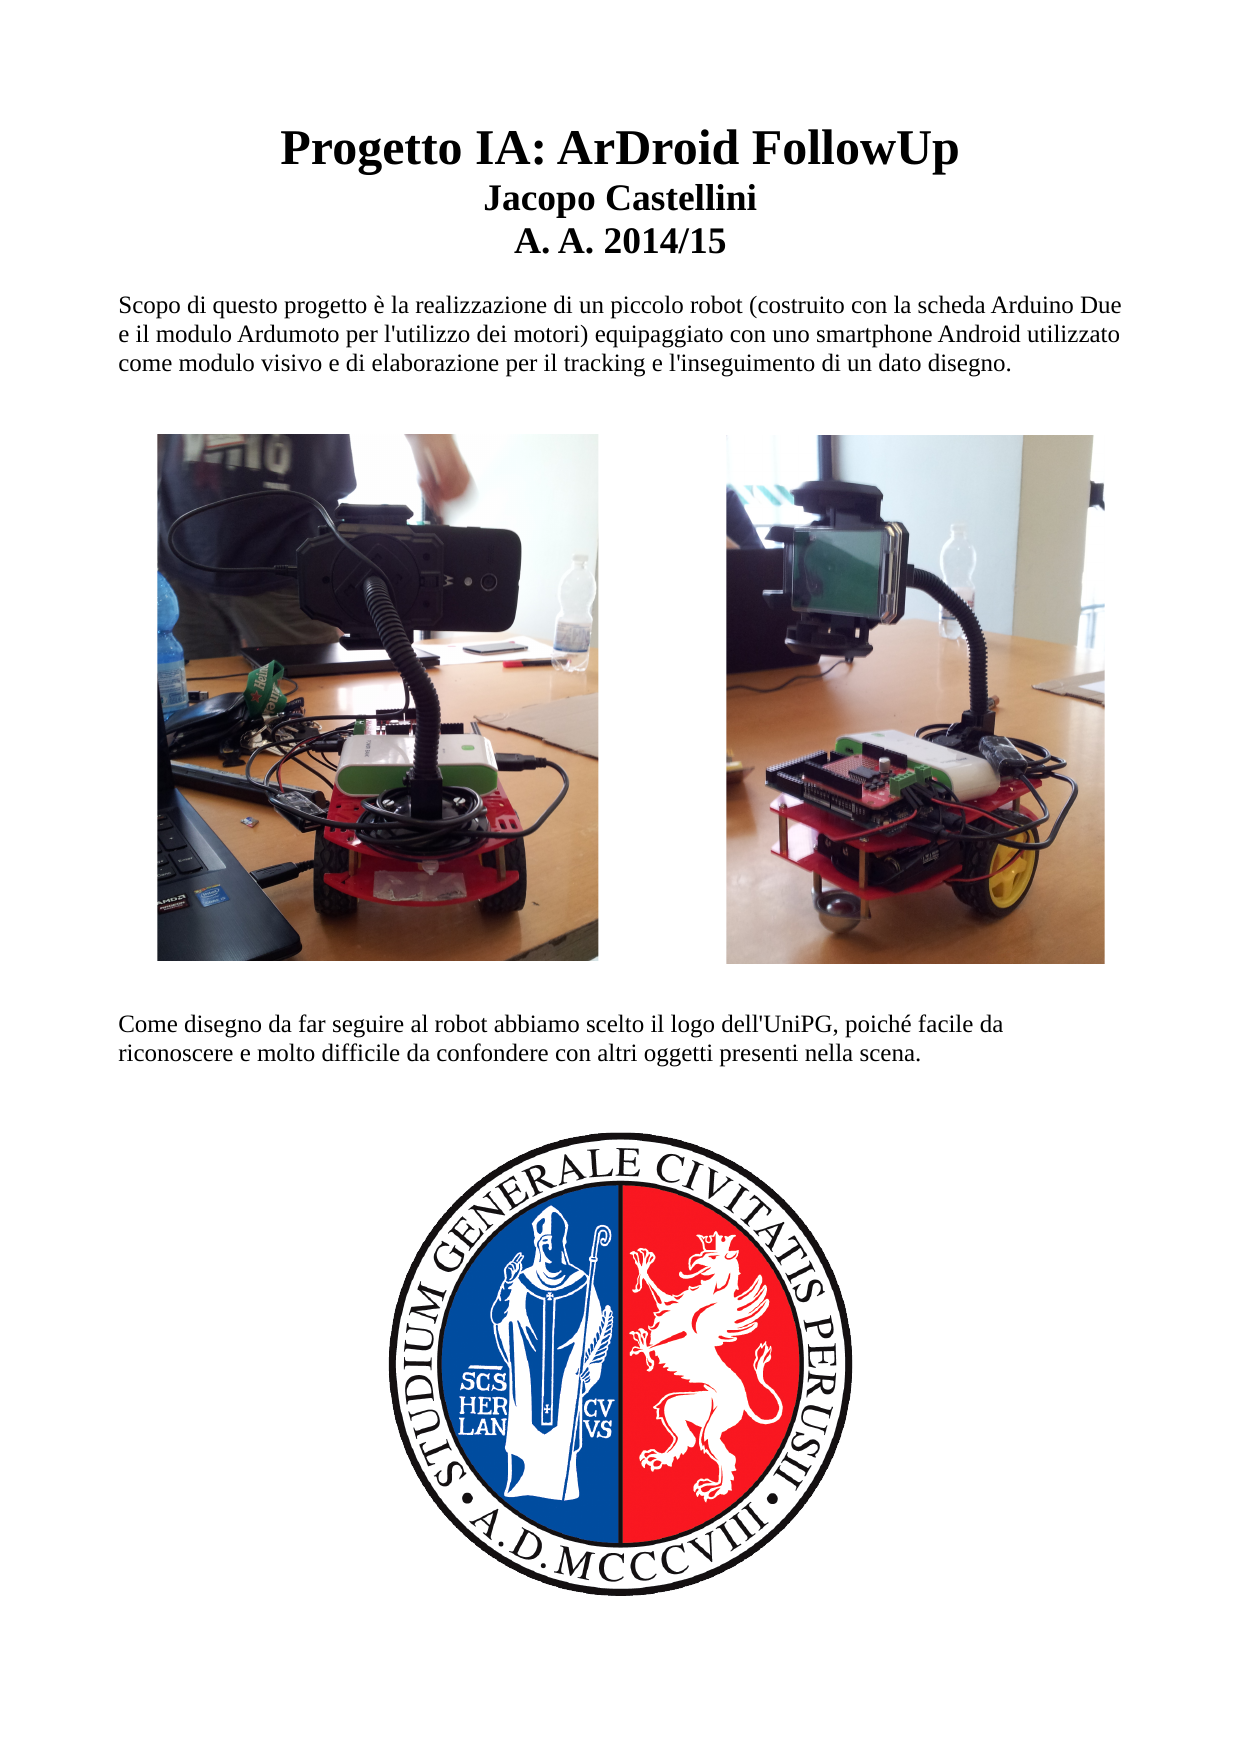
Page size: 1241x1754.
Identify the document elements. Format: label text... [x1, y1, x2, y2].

text A. A. 2014/15 [118, 219, 1122, 262]
picture [380, 1124, 860, 1604]
picture [157, 434, 599, 961]
text Scopo di questo progetto è la realizzazione di un piccolo robot (costruito con la scheda Arduino Due e il modulo Ardumoto per l'utilizzo dei motori) equipaggiato con uno smartphone Android utilizzato come modulo visivo e di elaborazione per il tracking e l'inseguimento di un dato disegno. [118, 291, 1122, 377]
text Jacopo Castellini [118, 176, 1122, 219]
text Come disegno da far seguire al robot abbiamo scelto il logo dell'UniPG, poiché facile da riconoscere e molto difficile da confondere con altri oggetti presenti nella scena. [118, 1009, 1122, 1067]
text Progetto IA: ArDroid FollowUp [118, 118, 1122, 176]
picture [726, 435, 1105, 964]
